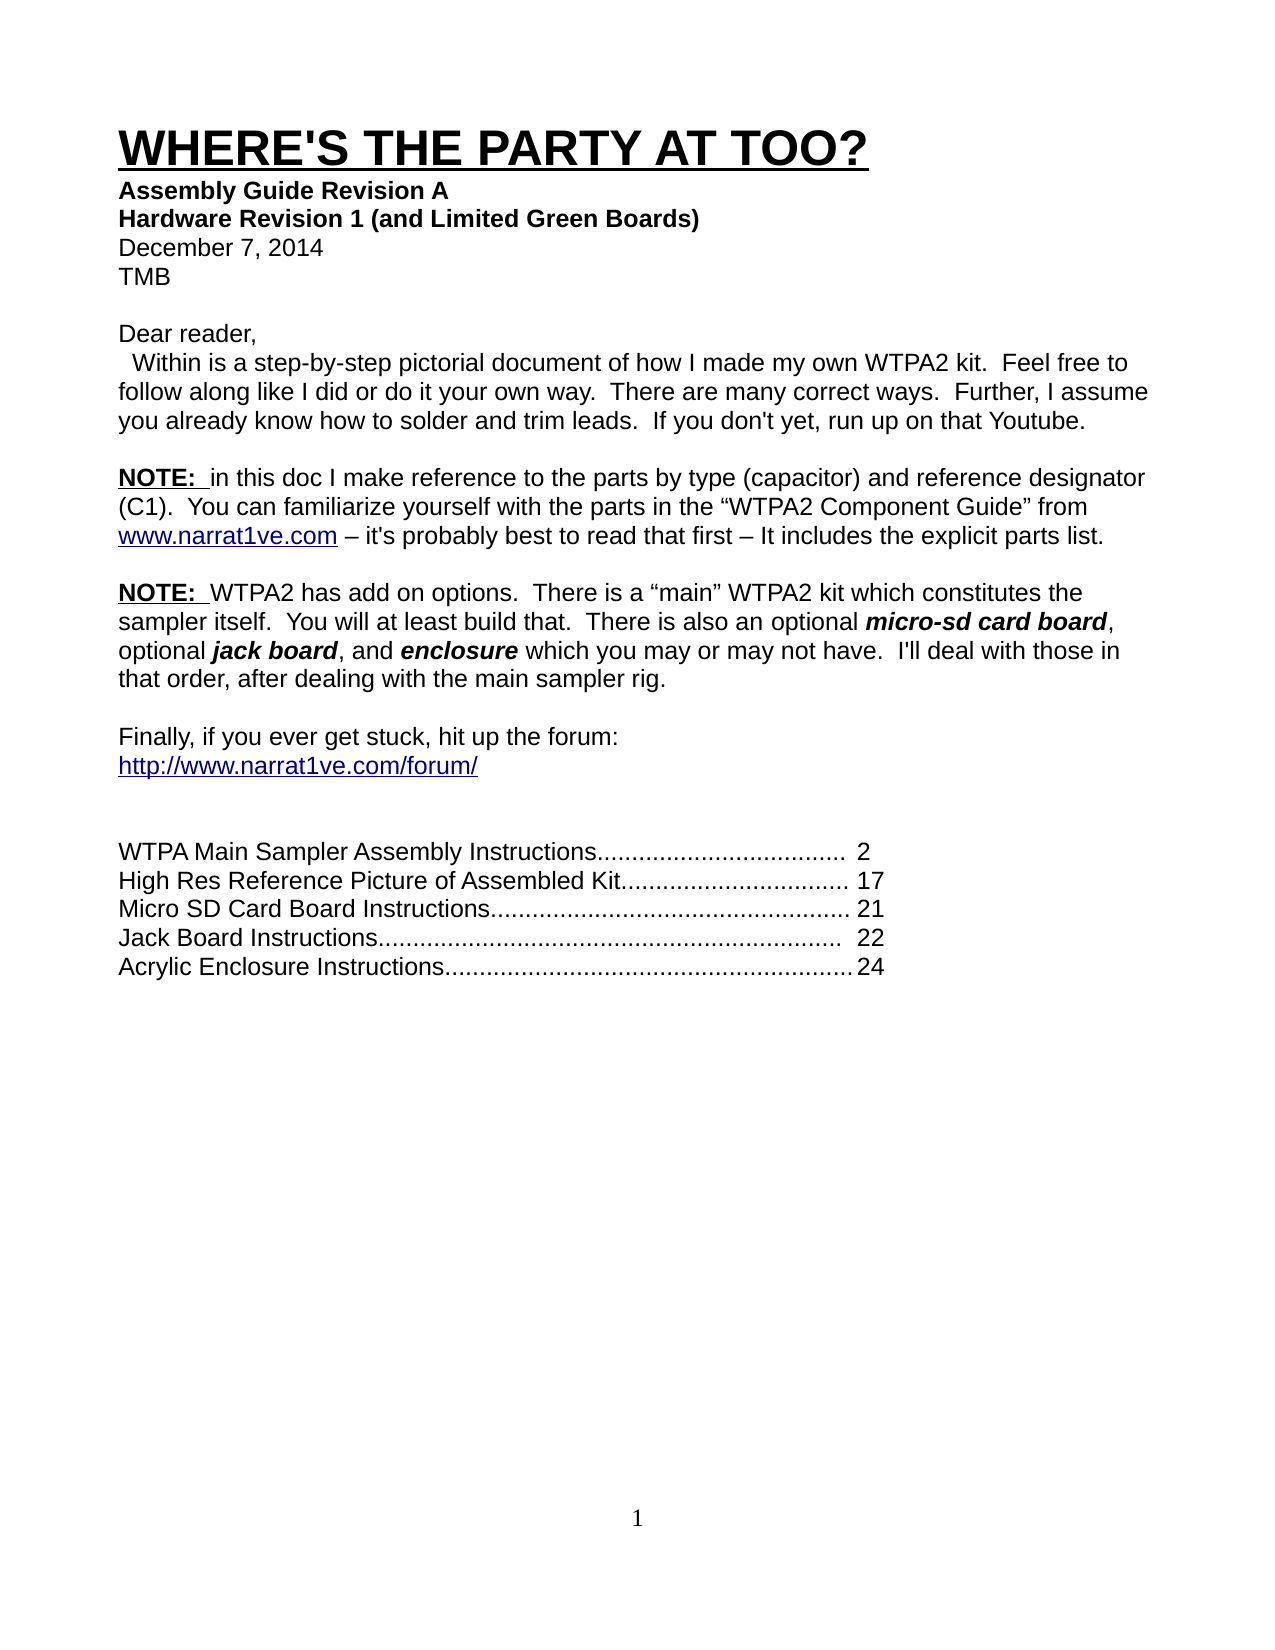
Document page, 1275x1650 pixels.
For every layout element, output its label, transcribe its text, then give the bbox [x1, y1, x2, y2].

text WHERE'S THE PARTY AT TOO? [118, 118, 1157, 176]
text Assembly Guide Revision A [118, 176, 1157, 204]
text WTPA Main Sampler Assembly Instructions.................................... 2 [118, 837, 1157, 866]
text Micro SD Card Board Instructions.................................................... 21 [118, 894, 1157, 923]
text High Res Reference Picture of Assembled Kit................................. 17 [118, 866, 1157, 894]
text Jack Board Instructions................................................................... 22 [118, 923, 1157, 952]
text TMB [118, 262, 1157, 291]
text NOTE: in this doc I make reference to the parts by type (capacitor) and reference designator (C1). You can familiarize yourself with the parts in the “WTPA2 Component Guide” from www.narrat1ve.com – it's probably best to read that first – It includes the explicit parts list. [118, 463, 1157, 549]
text Within is a step-by-step pictorial document of how I made my own WTPA2 kit. Feel free to follow along like I did or do it your own way. There are many correct ways. Further, I assume you already know how to solder and trim leads. If you don't yet, run up on that Youtube. [118, 348, 1157, 434]
text Hardware Revision 1 (and Limited Green Boards) [118, 204, 1157, 233]
text http://www.narrat1ve.com/forum/ [118, 751, 1157, 779]
text Finally, if you ever get stuck, hit up the forum: [118, 722, 1157, 751]
text Dear reader, [118, 319, 1157, 348]
text December 7, 2014 [118, 233, 1157, 262]
text NOTE: WTPA2 has add on options. There is a “main” WTPA2 kit which constitutes the sampler itself. You will at least build that. There is also an optional micro-sd card board, optional jack board, and enclosure which you may or may not have. I'll deal with those in that order, after dealing with the main sampler rig. [118, 578, 1157, 693]
text Acrylic Enclosure Instructions........................................................... 24 [118, 952, 1157, 981]
